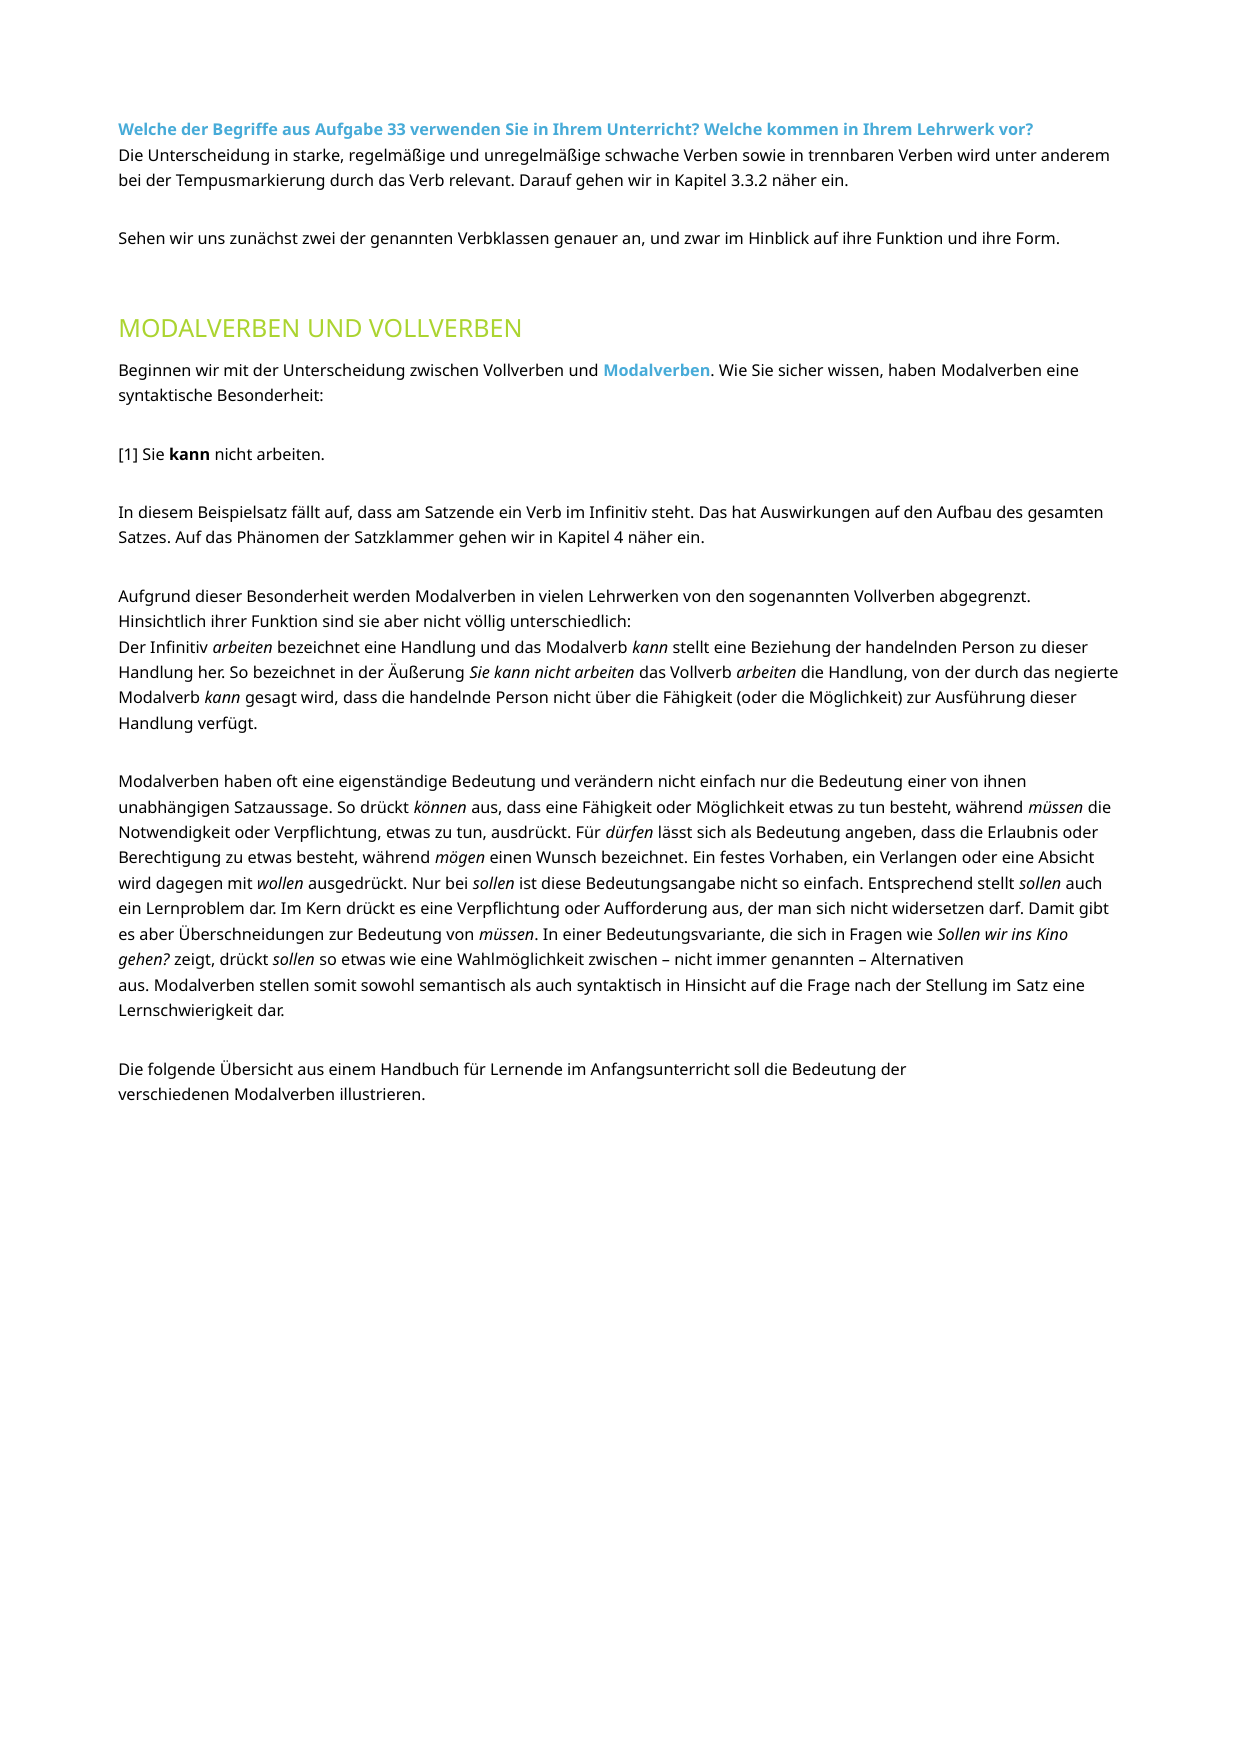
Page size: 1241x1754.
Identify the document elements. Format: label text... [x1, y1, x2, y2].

text Die Unterscheidung in starke, regelmäßige und unregelmäßige schwache Verben sowie in trennbaren Verben wird unter anderem bei der Tempusmarkierung durch das Verb relevant. Darauf gehen wir in Kapitel 3.3.2 näher ein. [118, 143, 1122, 191]
text Die folgende Übersicht aus einem Handbuch für Lernende im Anfangsunterricht soll die Bedeutung der verschiedenen Modalverben illustrieren. [118, 1057, 1122, 1105]
text Der Infinitiv arbeiten bezeichnet eine Handlung und das Modalverb kann stellt eine Beziehung der handelnden Person zu dieser Handlung her. So bezeichnet in der Äußerung Sie kann nicht arbeiten das Vollverb arbeiten die Handlung, von der durch das negierte Modalverb kann gesagt wird, dass die handelnde Person nicht über die Fähigkeit (oder die Möglichkeit) zur Ausführung dieser Handlung verfügt. [118, 636, 1122, 734]
text Sehen wir uns zunächst zwei der genannten Verbklassen genauer an, und zwar im Hinblick auf ihre Funktion und ihre Form. [118, 227, 1122, 249]
text Modalverben haben oft eine eigenständige Bedeutung und verändern nicht einfach nur die Bedeutung einer von ihnen unabhängigen Satzaussage. So drückt können aus, dass eine Fähigkeit oder Möglichkeit etwas zu tun besteht, während müssen die Notwendigkeit oder Verpflichtung, etwas zu tun, ausdrückt. Für dürfen lässt sich als Bedeutung angeben, dass die Erlaubnis oder Berechtigung zu etwas besteht, während mögen einen Wunsch bezeichnet. Ein festes Vorhaben, ein Verlangen oder eine Absicht wird dagegen mit wollen ausgedrückt. Nur bei sollen ist diese Bedeutungsangabe nicht so einfach. Entsprechend stellt sollen auch ein Lernproblem dar. Im Kern drückt es eine Verpflichtung oder Aufforderung aus, der man sich nicht widersetzen darf. Damit gibt es aber Überschneidungen zur Bedeutung von müssen. In einer Bedeutungsvariante, die sich in Fragen wie Sollen wir ins Kino gehen? zeigt, drückt sollen so etwas wie eine Wahlmöglichkeit zwischen – nicht immer genannten – Alternativen aus. Modalverben stellen somit sowohl semantisch als auch syntaktisch in Hinsicht auf die Frage nach der Stellung im Satz eine Lernschwierigkeit dar. [118, 770, 1122, 1021]
subtitle MODALVERBEN UND VOLLVERBEN [118, 311, 1122, 345]
text In diesem Beispielsatz fällt auf, dass am Satzende ein Verb im Infinitiv steht. Das hat Auswirkungen auf den Aufbau des gesamten Satzes. Auf das Phänomen der Satzklammer gehen wir in Kapitel 4 näher ein. [118, 501, 1122, 548]
text Aufgrund dieser Besonderheit werden Modalverben in vielen Lehrwerken von den sogenannten Vollverben abgegrenzt. Hinsichtlich ihrer Funktion sind sie aber nicht völlig unterschiedlich: [118, 585, 1122, 632]
text Beginnen wir mit der Unterscheidung zwischen Vollverben und Modalverben. Wie Sie sicher wissen, haben Modalverben eine syntaktische Besonderheit: [118, 359, 1122, 406]
text [1] Sie kann nicht arbeiten. [118, 442, 1122, 465]
text Welche der Begriffe aus Aufgabe 33 verwenden Sie in Ihrem Unterricht? Welche kommen in Ihrem Lehrwerk vor? [118, 118, 1122, 140]
